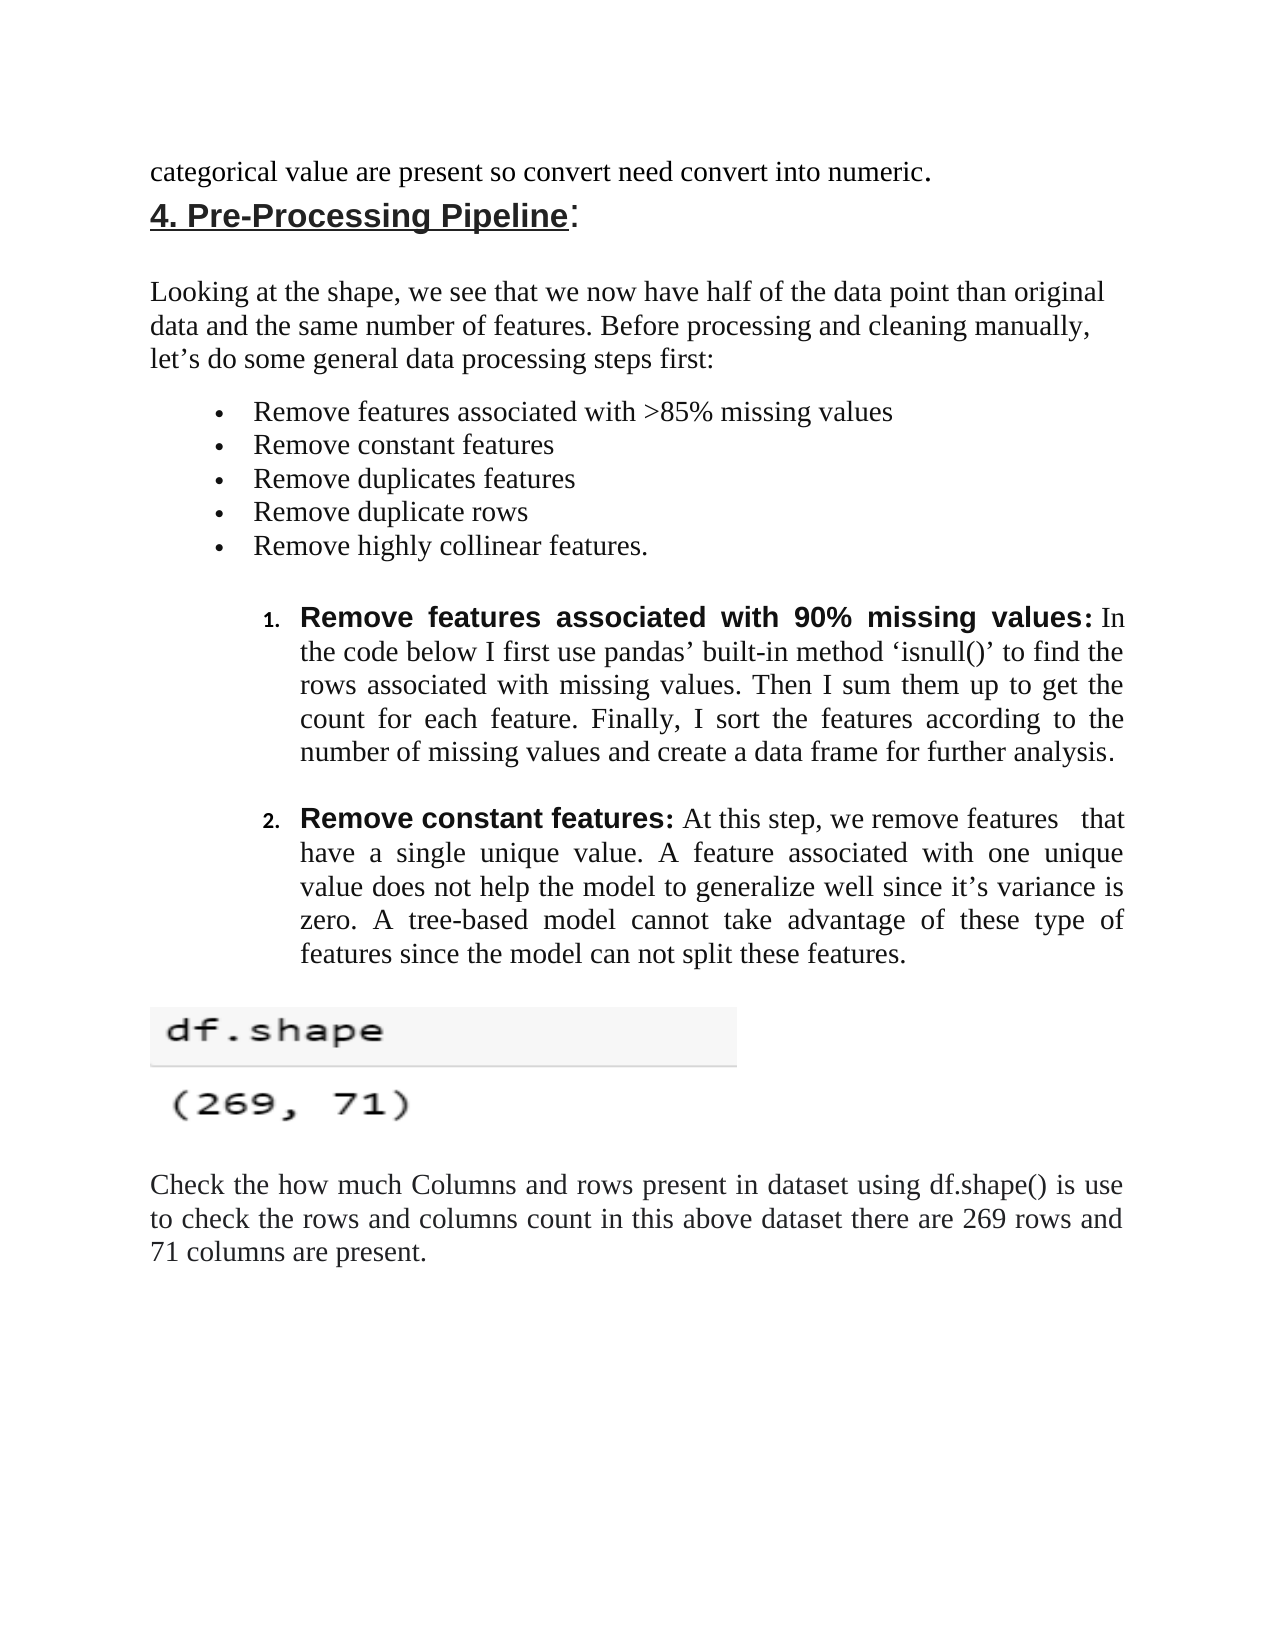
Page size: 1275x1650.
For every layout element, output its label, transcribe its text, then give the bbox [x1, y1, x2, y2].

text Check the how much Columns and rows present in dataset using df.shape() is use to check the rows and columns count in this above dataset there are 269 rows and 71 columns are present. [150, 1167, 1125, 1268]
text 4. Pre-Processing Pipeline: [150, 188, 1125, 236]
list Remove features associated with 90% missing values: In the code below I first use pandas’ built-in method ‘isnull()’ to find the rows associated with missing values. Then I sum them up to get the count for each feature. Finally, I sort the features according to the number of missing values and create a data frame for further analysis. [262, 600, 1125, 768]
list Remove highly collinear features. [216, 528, 1125, 562]
text categorical value are present so convert need convert into numeric. [150, 150, 1125, 188]
list Remove duplicate rows [216, 494, 1125, 528]
list Remove constant features: At this step, we remove features that have a single unique value. A feature associated with one unique value does not help the model to generalize well since it’s variance is zero. A tree-based model cannot take advantage of these type of features since the model can not split these features. [262, 801, 1125, 969]
text Looking at the shape, we see that we now have half of the data point than original data and the same number of features. Before processing and cleaning manually, let’s do some general data processing steps first: [150, 274, 1125, 375]
list Remove features associated with >85% missing values [216, 394, 1125, 427]
list Remove duplicates features [216, 461, 1125, 494]
list Remove constant features [216, 427, 1125, 461]
